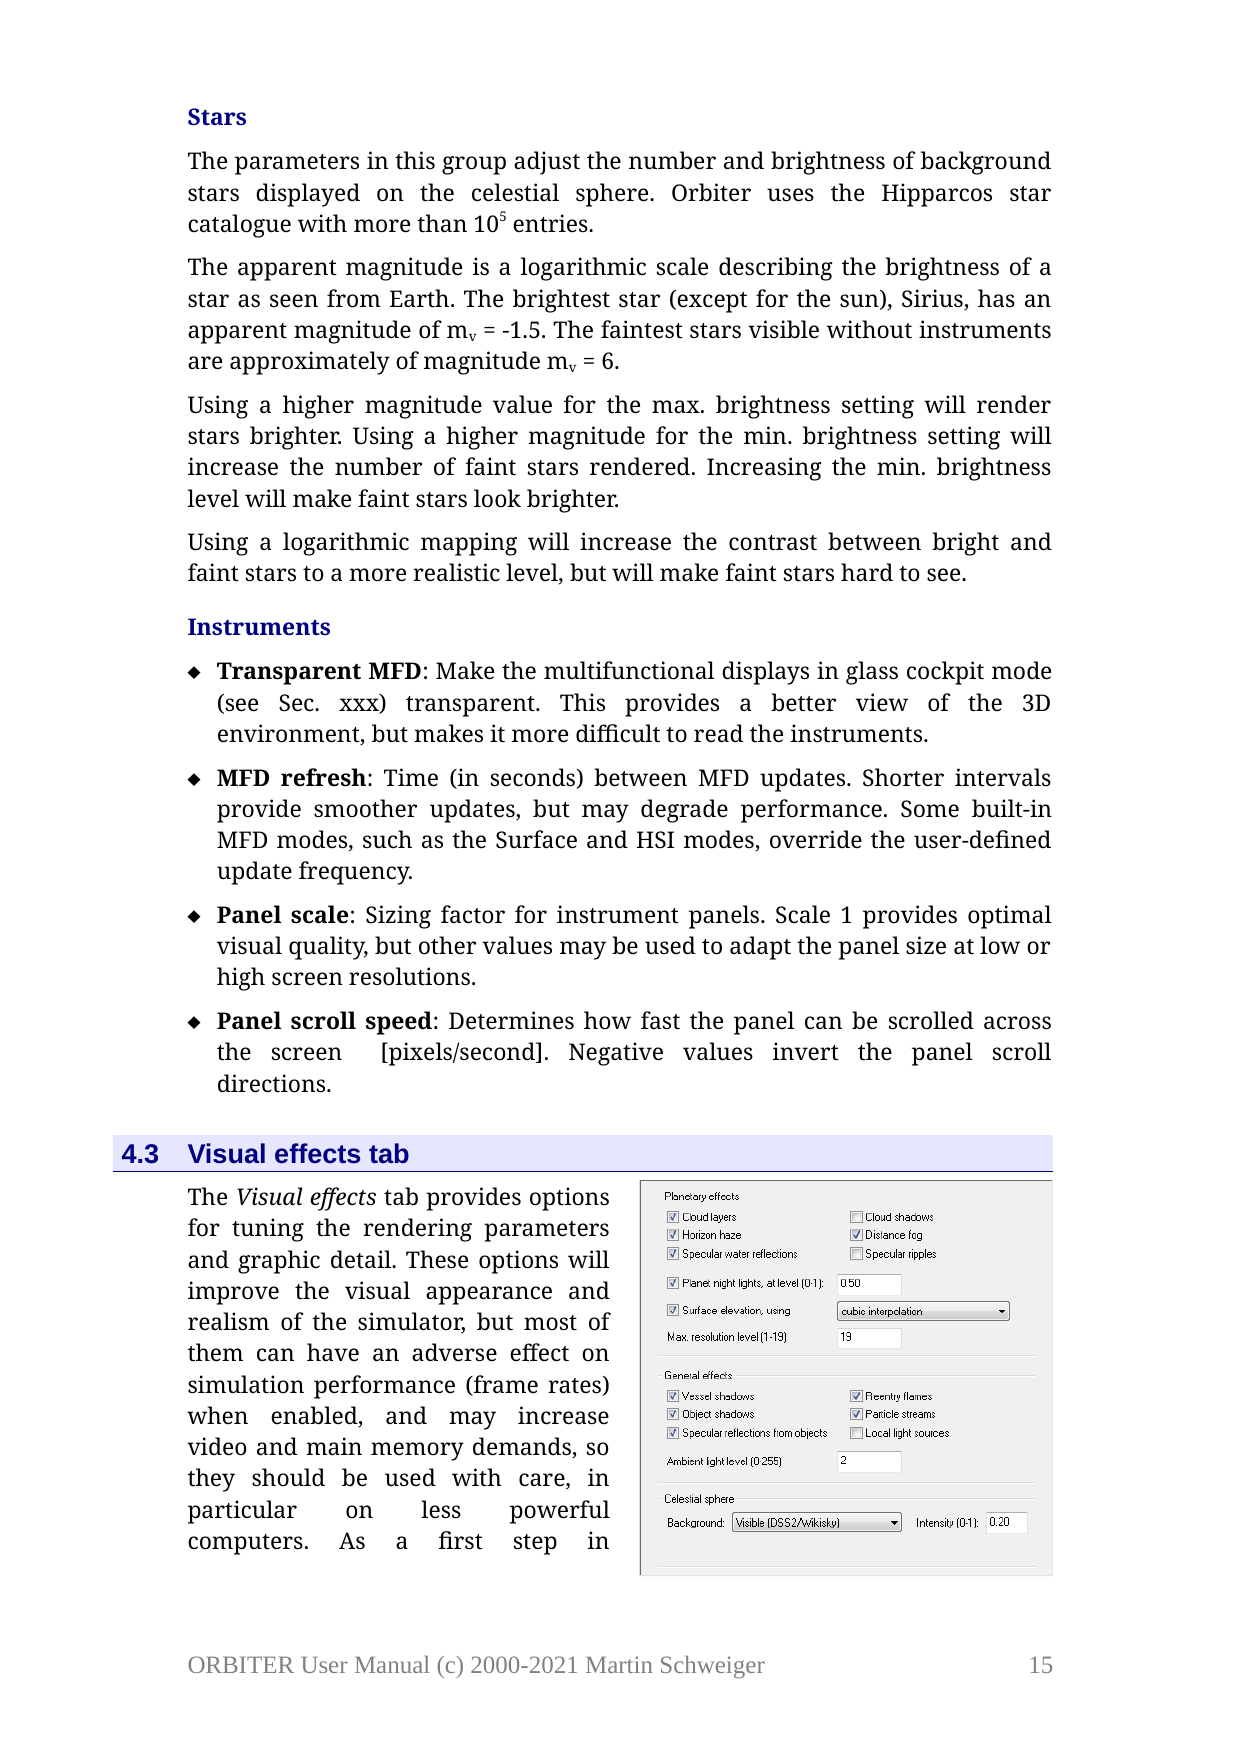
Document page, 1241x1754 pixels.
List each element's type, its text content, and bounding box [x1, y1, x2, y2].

text The Visual effects tab provides options for tuning the rendering parameters and graphic detail. These options will improve the visual appearance and realism of the simulator, but most of them can have an adverse effect on simulation performance (frame rates) when enabled, and may increase video and main memory demands, so they should be used with care, in particular on less powerful computers. As a first step in [187, 1181, 639, 1556]
text The apparent magnitude is a logarithmic scale describing the brightness of a star as seen from Earth. The brightest star (except for the sun), Sirius, has an apparent magnitude of mv = -1.5. The faintest stars visible without instruments are approximately of magnitude mv = 6. [187, 251, 1053, 376]
text The parameters in this group adjust the number and brightness of background stars displayed on the celestial sphere. Orbiter uses the Hipparcos star catalogue with more than 105 entries. [187, 145, 1053, 238]
list Panel scroll speed: Determines how fast the panel can be scrolled across the screen [pixels/second]. Negative values invert the panel scroll directions. [187, 1004, 1053, 1098]
list MFD refresh: Time (in seconds) between MFD updates. Shorter intervals provide smoother updates, but may degrade performance. Some built-in MFD modes, such as the Surface and HSI modes, override the user-defined update frequency. [187, 761, 1053, 886]
subtitle Instruments [187, 611, 1053, 642]
picture [639, 1180, 1053, 1577]
list Transparent MFD: Make the multifunctional displays in glass cockpit mode (see Sec. xxx) transparent. This provides a better view of the 3D environment, but makes it more difficult to read the instruments. [187, 655, 1053, 748]
text Using a higher magnitude value for the max. brightness setting will render stars brighter. Using a higher magnitude for the min. brightness setting will increase the number of faint stars rendered. Increasing the min. brightness level will make faint stars look brighter. [187, 388, 1053, 513]
text Using a logarithmic mapping will increase the contrast between bright and faint stars to a more realistic level, but will make faint stars hard to see. [187, 526, 1053, 588]
subtitle Visual effects tab [113, 1135, 1053, 1171]
list Panel scale: Sizing factor for instrument panels. Scale 1 provides optimal visual quality, but other values may be used to adapt the panel size at low or high screen resolutions. [187, 898, 1053, 992]
subtitle Stars [187, 100, 1053, 132]
